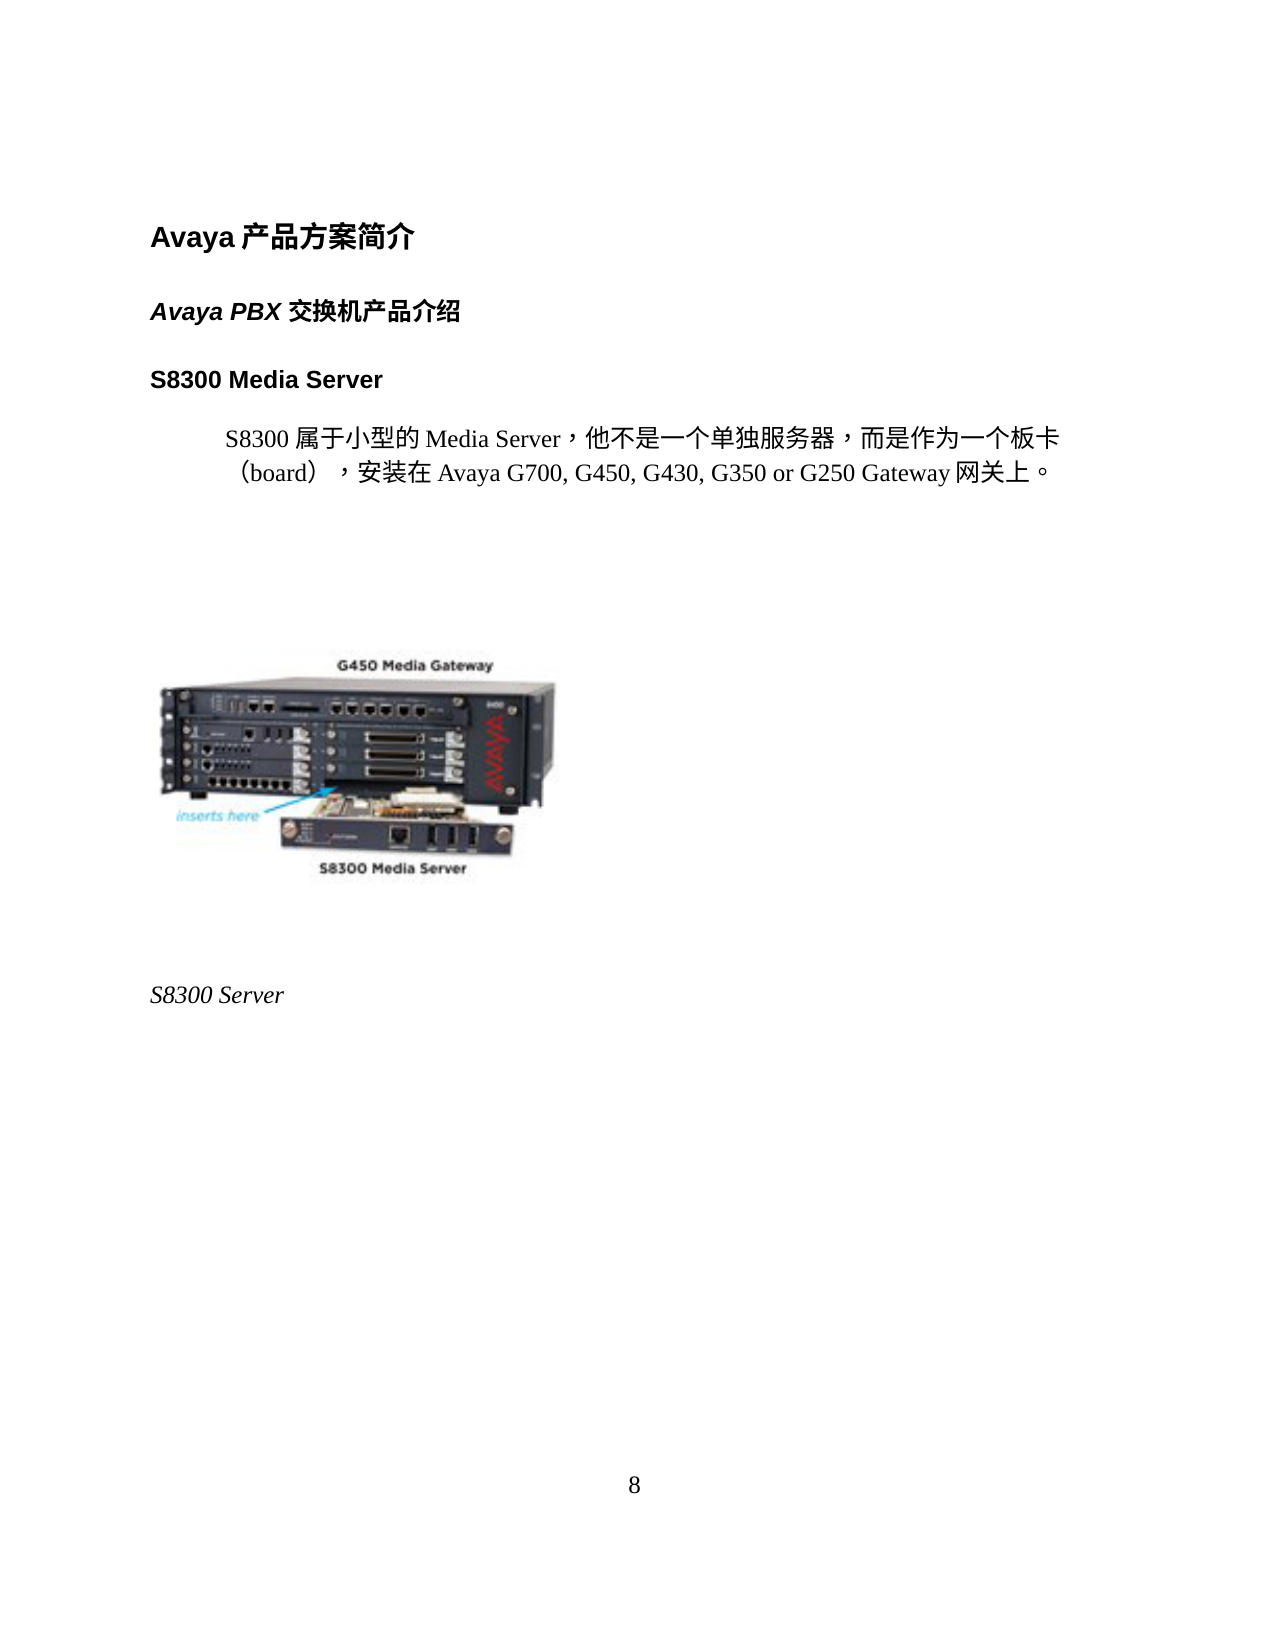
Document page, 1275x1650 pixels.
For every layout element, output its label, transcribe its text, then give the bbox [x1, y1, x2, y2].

text S8300 Server [150, 980, 1125, 1008]
subtitle Avaya PBX 交换机产品介绍 [150, 293, 1125, 327]
text S8300 属于小型的Media Server，他不是一个单独服务器，而是作为一个板卡（board），安装在Avaya G700, G450, G430, G350 or G250 Gateway网关上。 [225, 421, 1125, 489]
picture [150, 550, 567, 968]
subtitle Avaya产品方案简介 [150, 216, 1125, 256]
subtitle S8300 Media Server [150, 365, 1125, 393]
